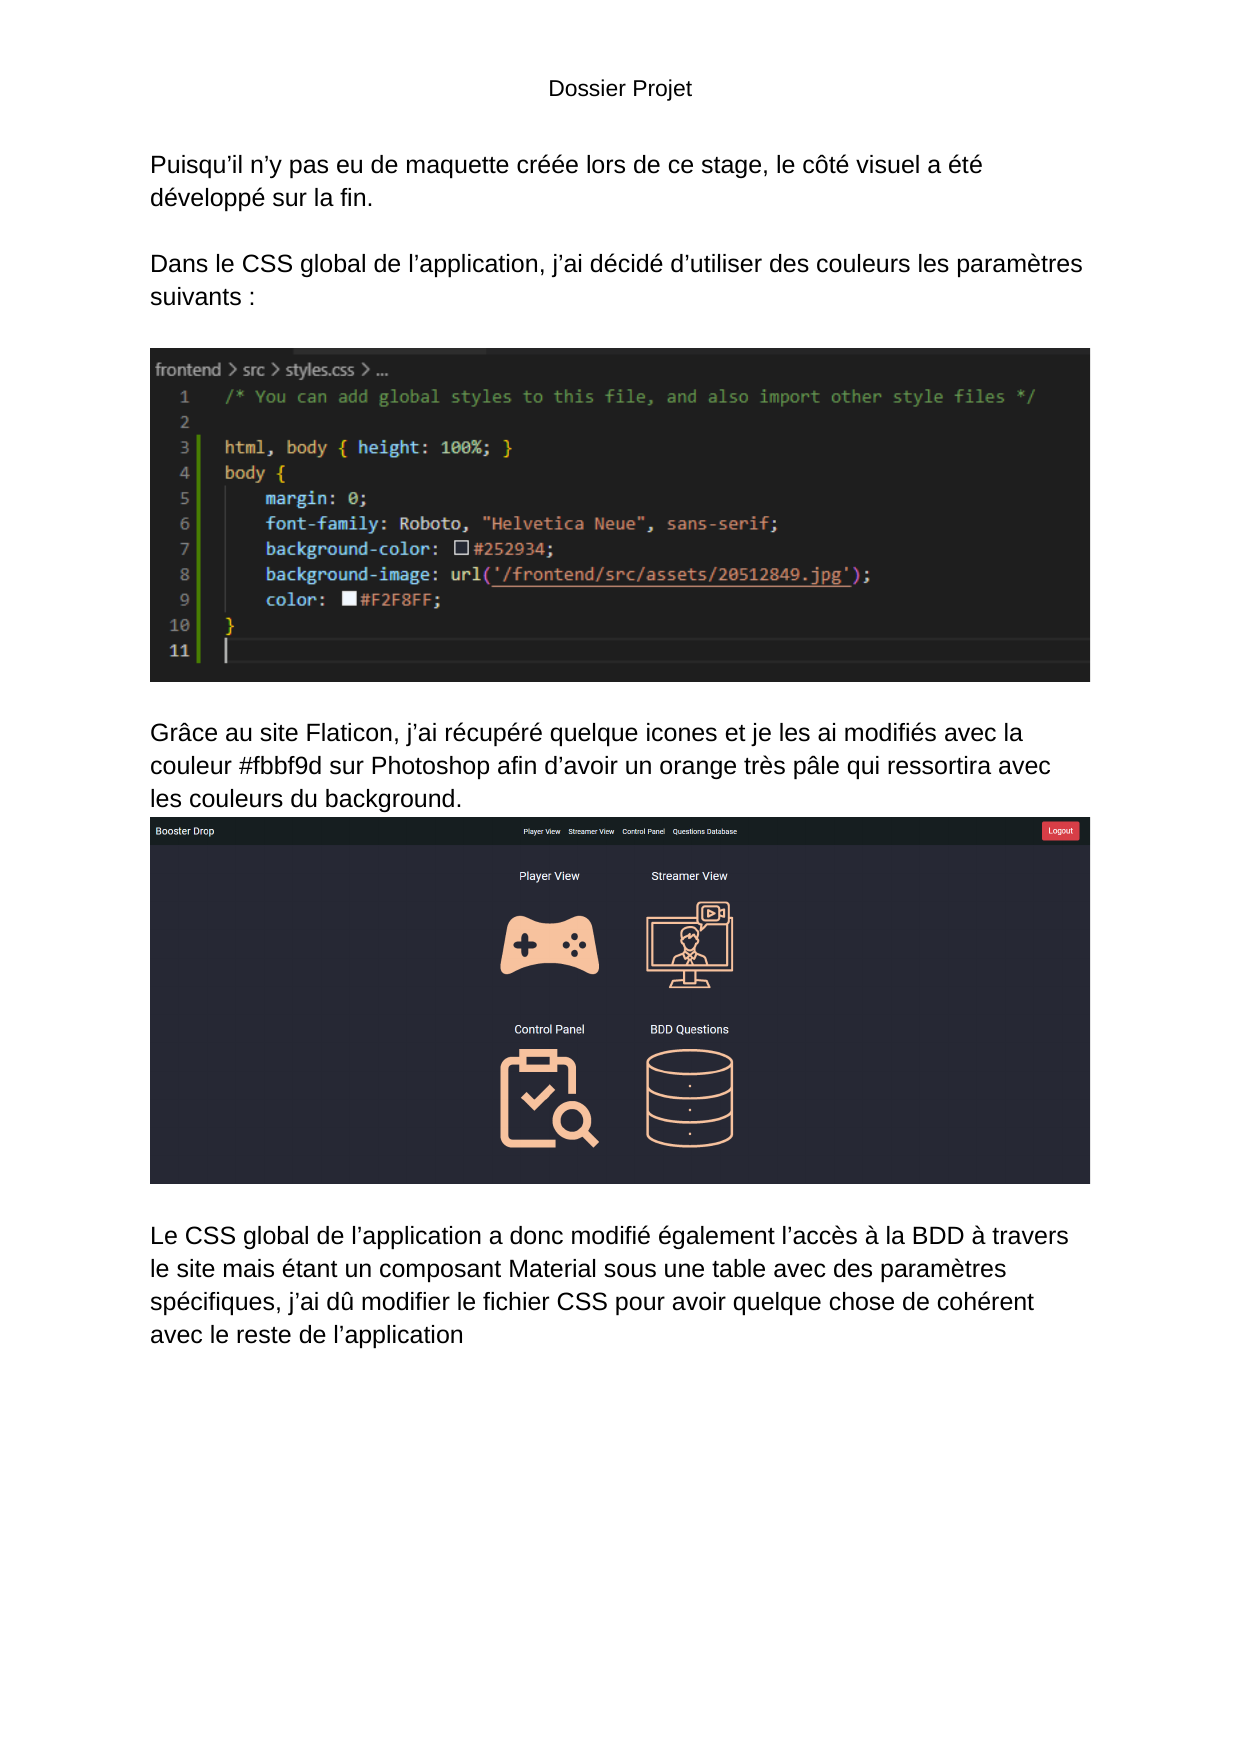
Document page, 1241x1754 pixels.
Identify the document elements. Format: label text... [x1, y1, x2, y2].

text Grâce au site Flaticon, j’ai récupéré quelque icones et je les ai modifiés avec la couleur #fbbf9d sur Photoshop afin d’avoir un orange très pâle qui ressortira avec les couleurs du background. [150, 718, 1090, 813]
text Le CSS global de l’application a donc modifié également l’accès à la BDD à travers le site mais étant un composant Material sous une table avec des paramètres spécifiques, j’ai dû modifier le fichier CSS pour avoir quelque chose de cohérent avec le reste de l’application [150, 1221, 1090, 1349]
picture [150, 348, 1091, 682]
picture [150, 817, 1091, 1184]
text Dans le CSS global de l’application, j’ai décidé d’utiliser des couleurs les paramètres suivants : [150, 249, 1090, 311]
text Puisqu’il n’y pas eu de maquette créée lors de ce stage, le côté visuel a été développé sur la fin. [150, 150, 1090, 212]
